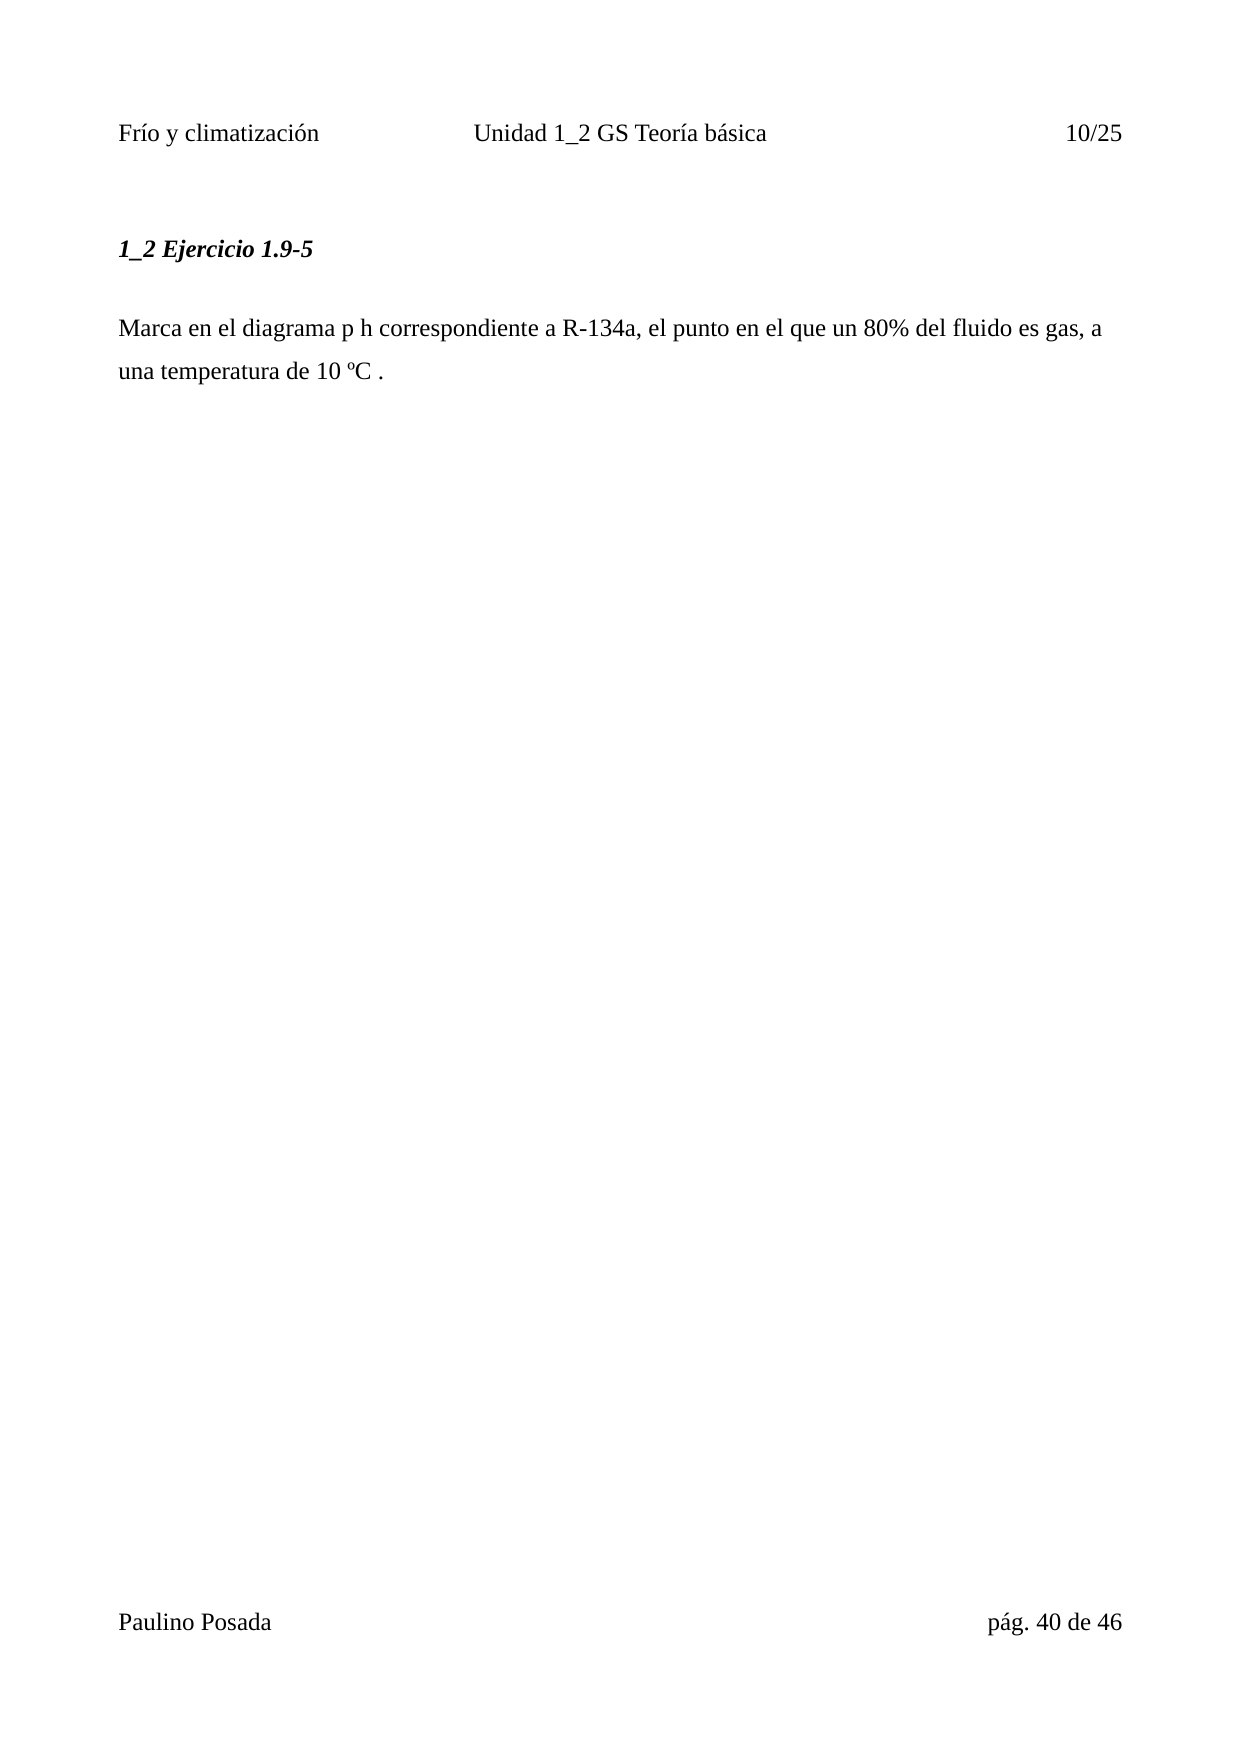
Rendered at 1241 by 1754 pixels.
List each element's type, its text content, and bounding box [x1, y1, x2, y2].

text Marca en el diagrama p h correspondiente a R-134a, el punto en el que un 80% del fluido es gas, a una temperatura de 10 ºC . [118, 313, 1122, 384]
text 1_2 Ejercicio 1.9-5 [118, 234, 1122, 263]
